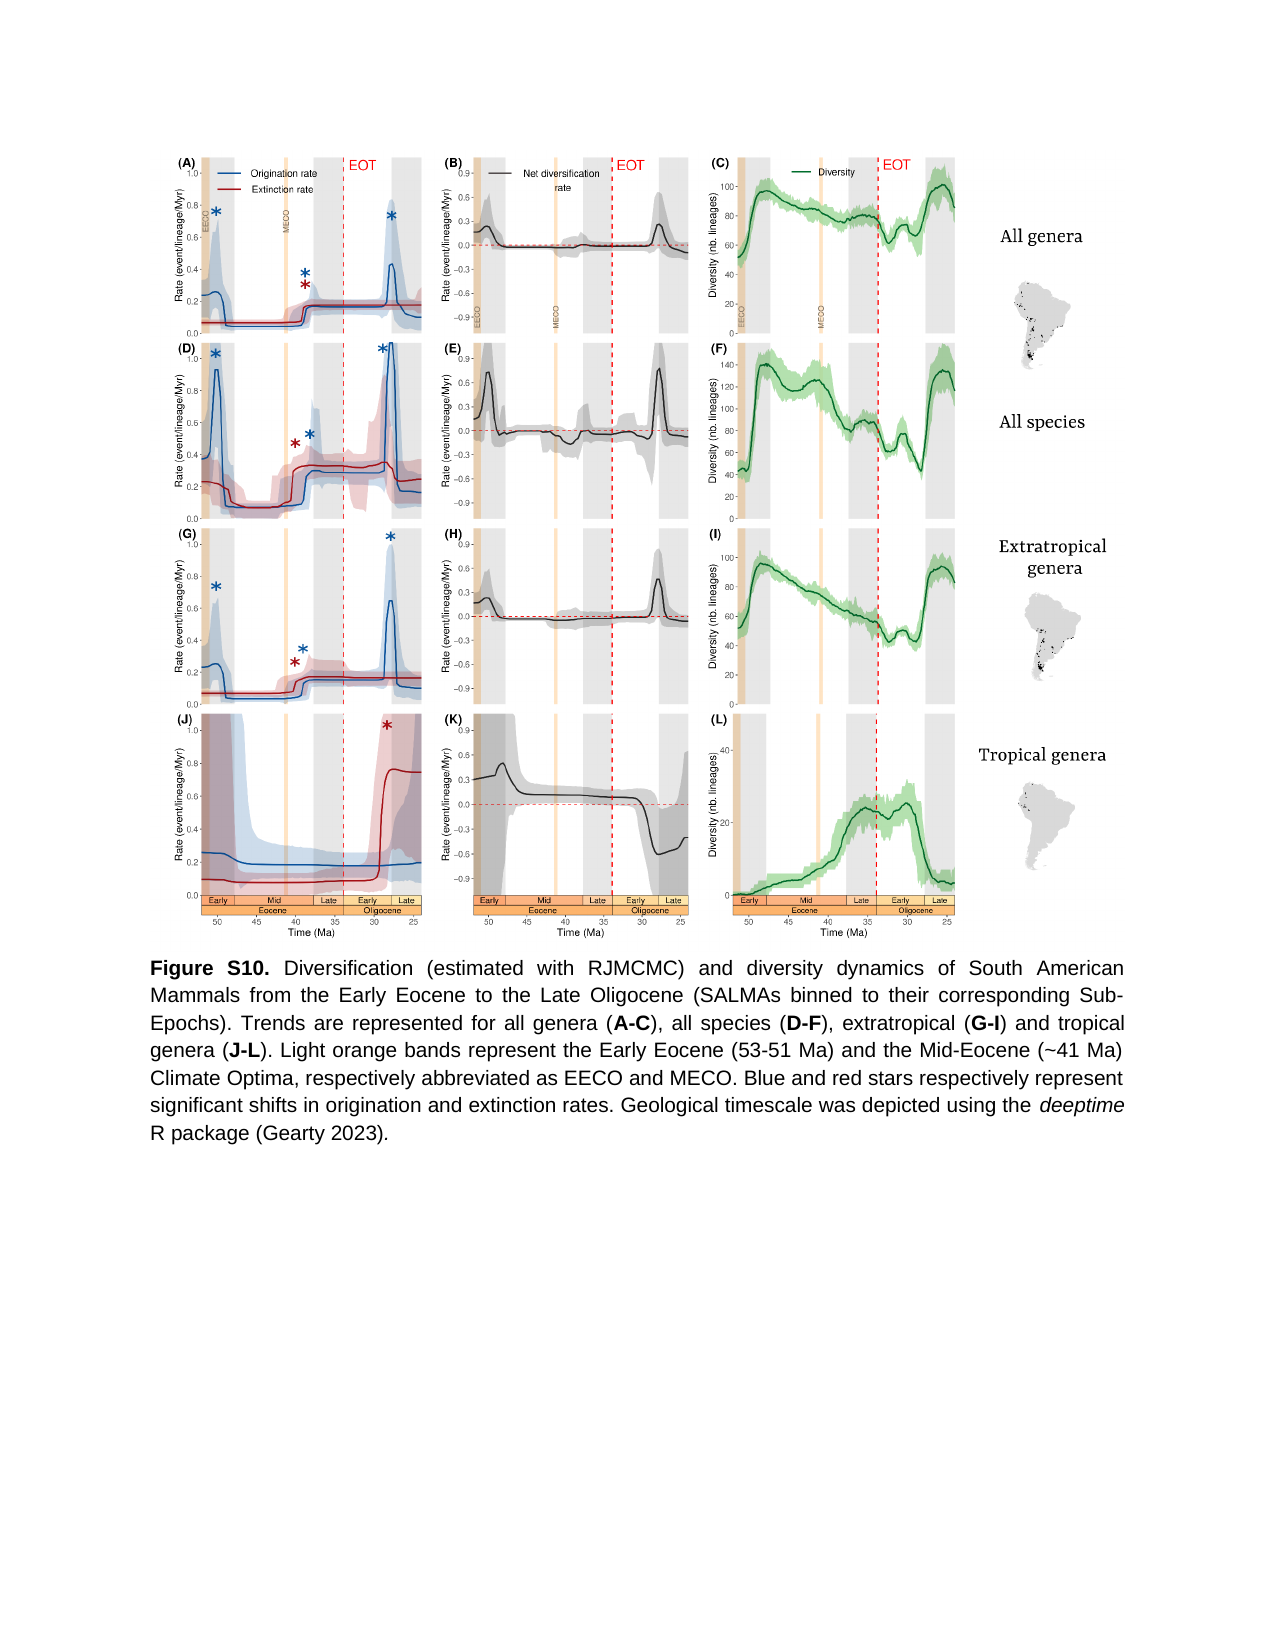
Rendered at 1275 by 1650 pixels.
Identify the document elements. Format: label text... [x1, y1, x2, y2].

picture [150, 150, 1125, 952]
text Figure S10. Diversification (estimated with RJMCMC) and diversity dynamics of South American Mammals from the Early Eocene to the Late Oligocene (SALMAs binned to their corresponding Sub-Epochs). Trends are represented for all genera (A-C), all species (D-F), extratropical (G-I) and tropical genera (J-L). Light orange bands represent the Early Eocene (53-51 Ma) and the Mid-Eocene (~41 Ma) Climate Optima, respectively abbreviated as EECO and MECO. Blue and red stars respectively represent significant shifts in origination and extinction rates. Geological timescale was depicted using the deeptime R package (Gearty 2023). [150, 952, 1125, 1144]
